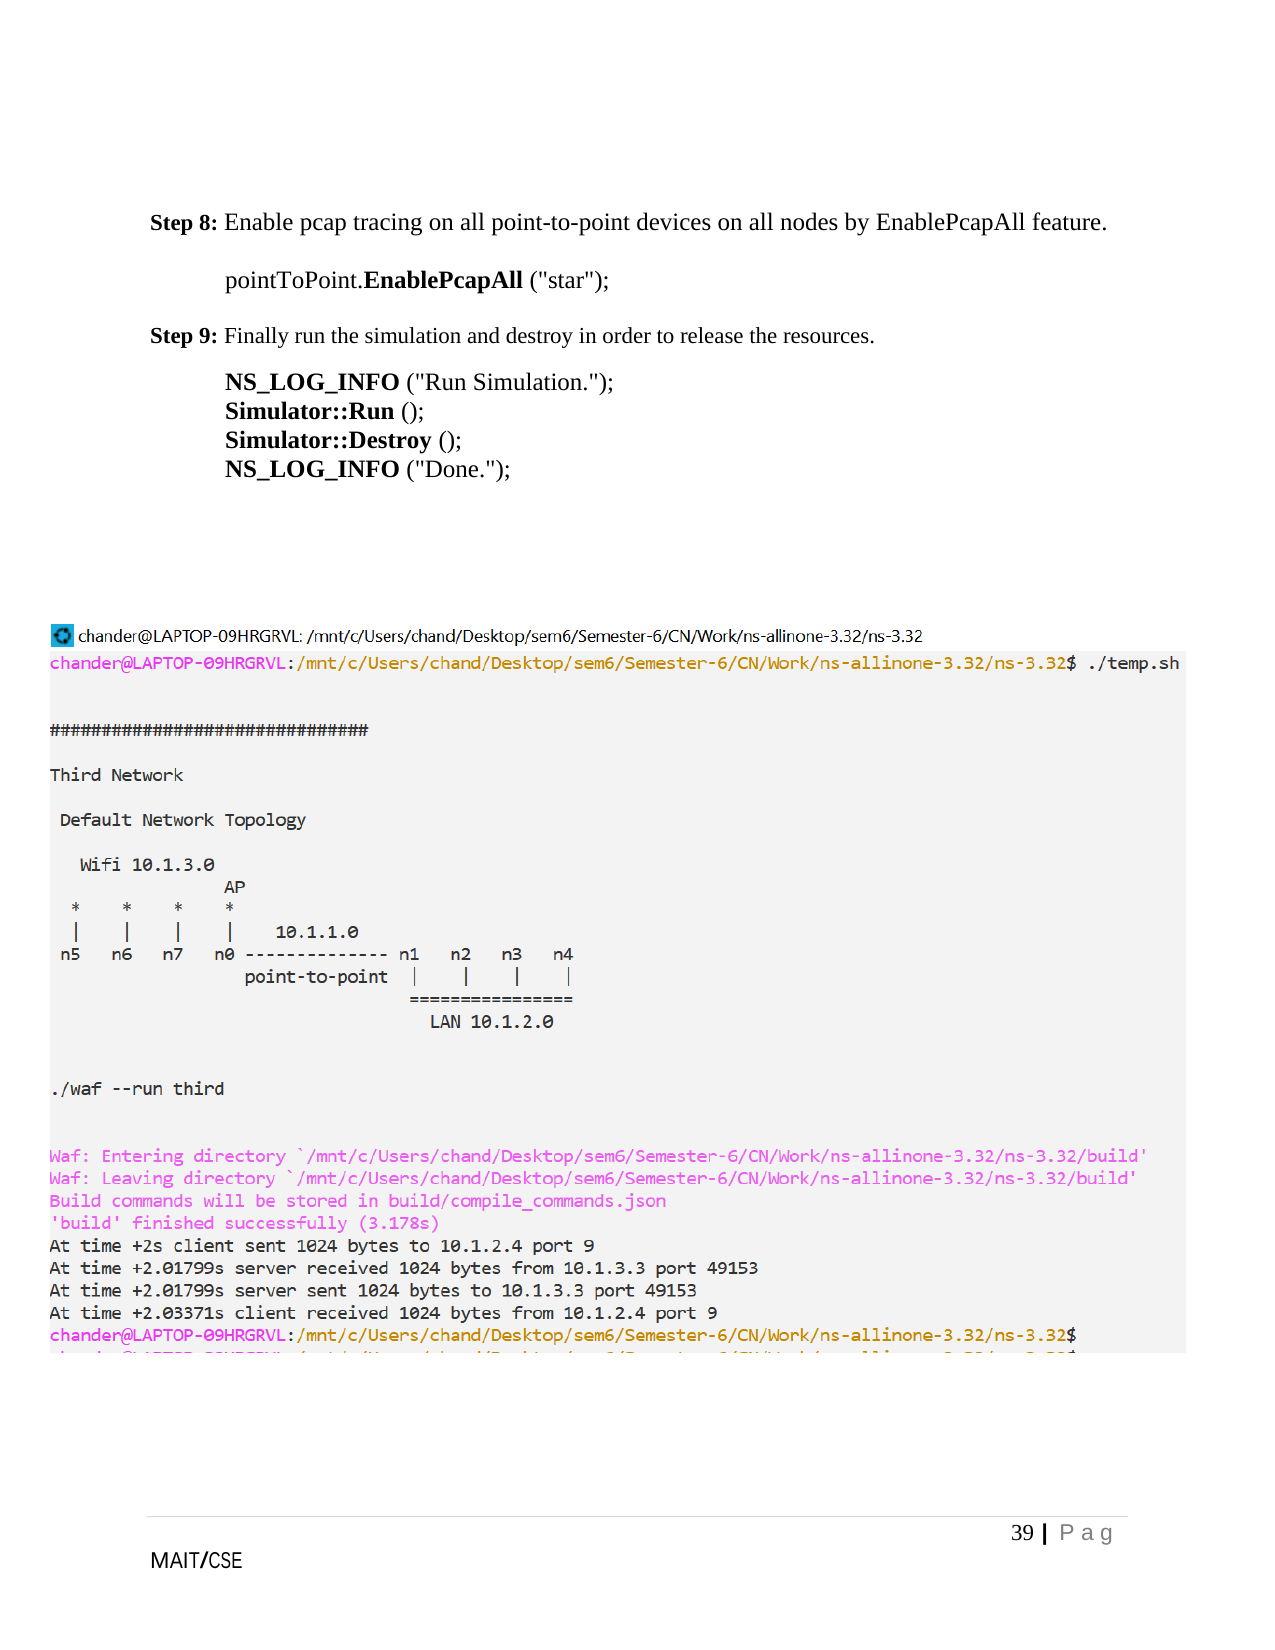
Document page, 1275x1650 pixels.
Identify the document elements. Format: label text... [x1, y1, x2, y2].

picture [50, 619, 1187, 1353]
text NS_LOG_INFO ("Run Simulation."); Simulator::Run (); Simulator::Destroy (); NS_LOG_INFO ("Done."); [225, 367, 616, 482]
text Step 9: Finally run the simulation and destroy in order to release the resources. [150, 323, 1212, 349]
text Step 8: Enable pcap tracing on all point-to-point devices on all nodes by EnablePcapAll feature. pointToPoint.EnablePcapAll ("star"); [150, 207, 1212, 294]
